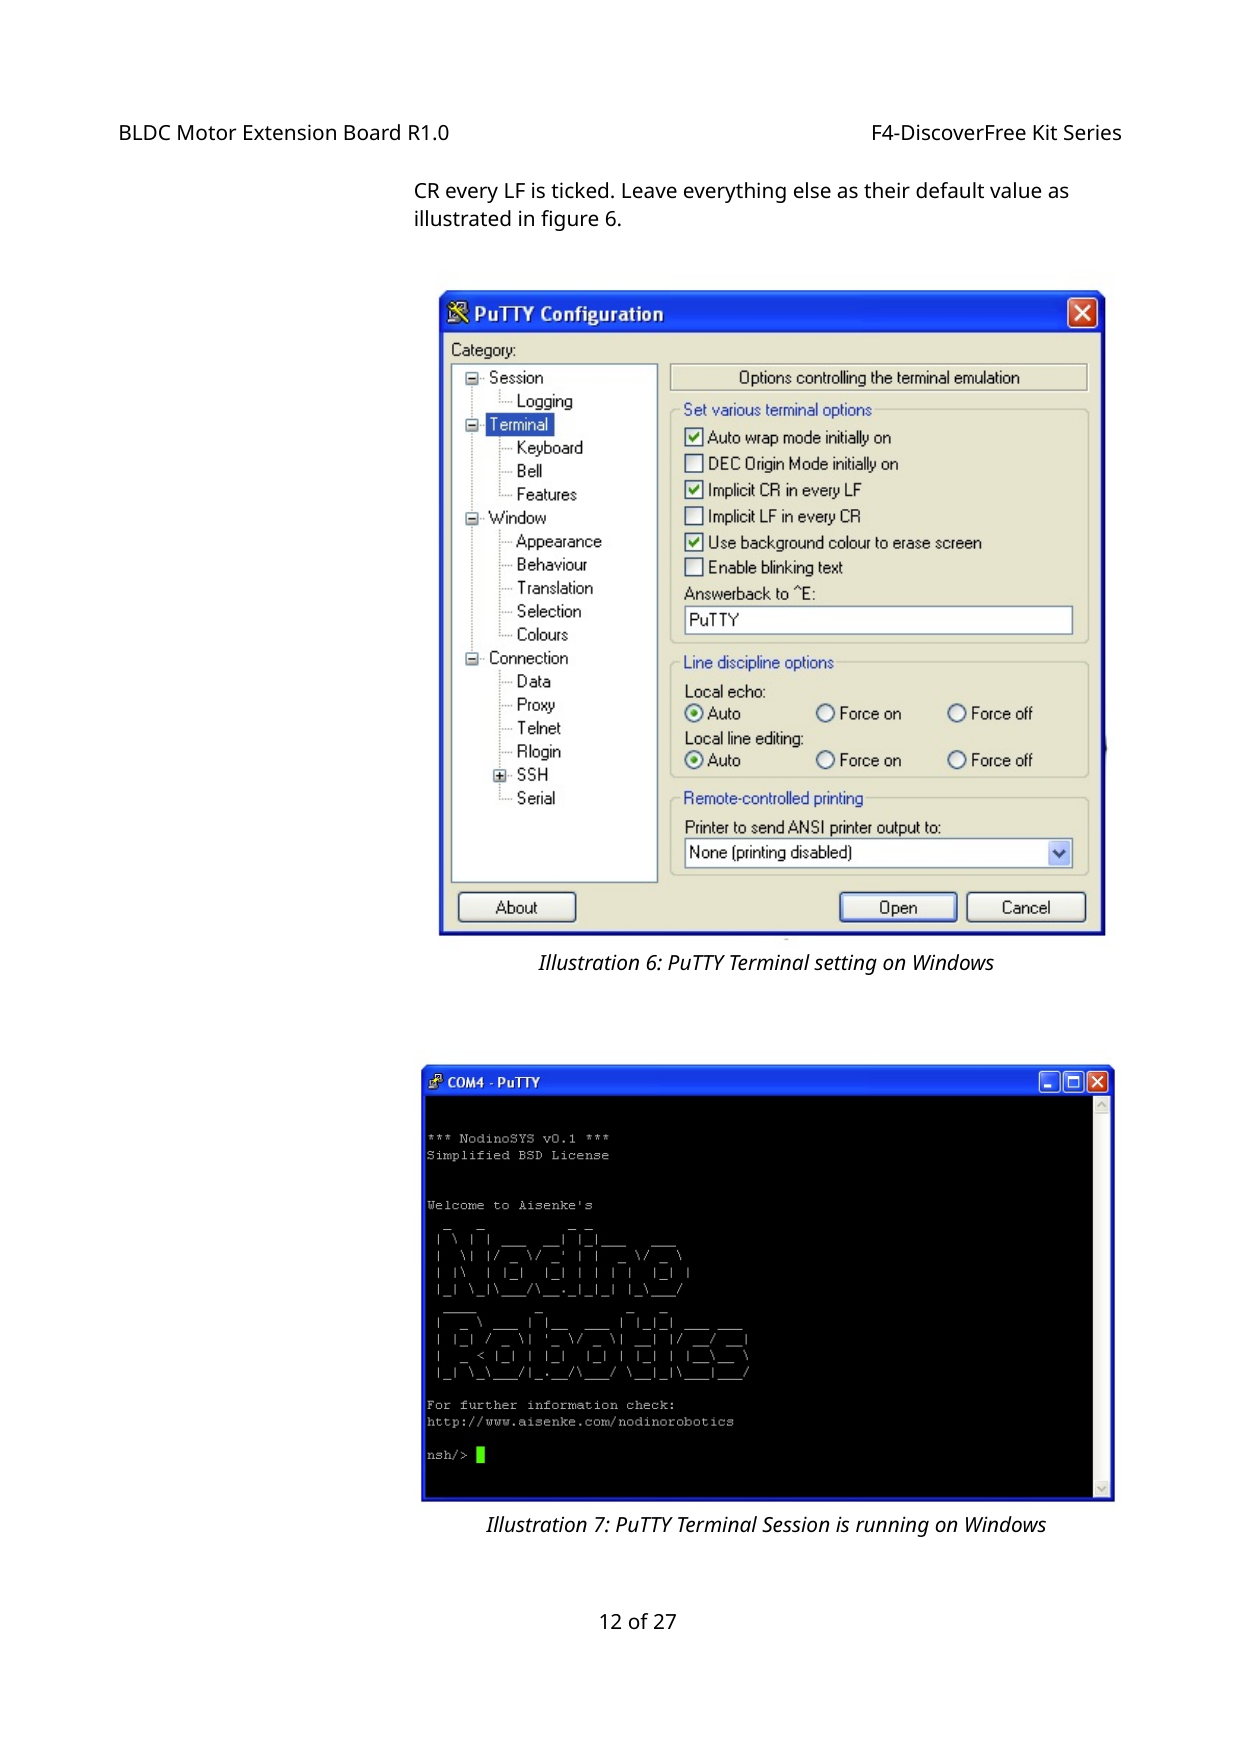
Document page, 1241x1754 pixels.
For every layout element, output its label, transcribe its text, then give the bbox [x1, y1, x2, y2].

text Illustration 7: PuTTY Terminal Session is running on Windows [413, 1511, 1122, 1539]
text Illustration 6: PuTTY Terminal setting on Windows [413, 949, 1122, 977]
picture [413, 1049, 1123, 1511]
text CR every LF is ticked. Leave everything else as their default value as illustrated in figure 6. [413, 176, 1122, 233]
picture [413, 270, 1123, 949]
